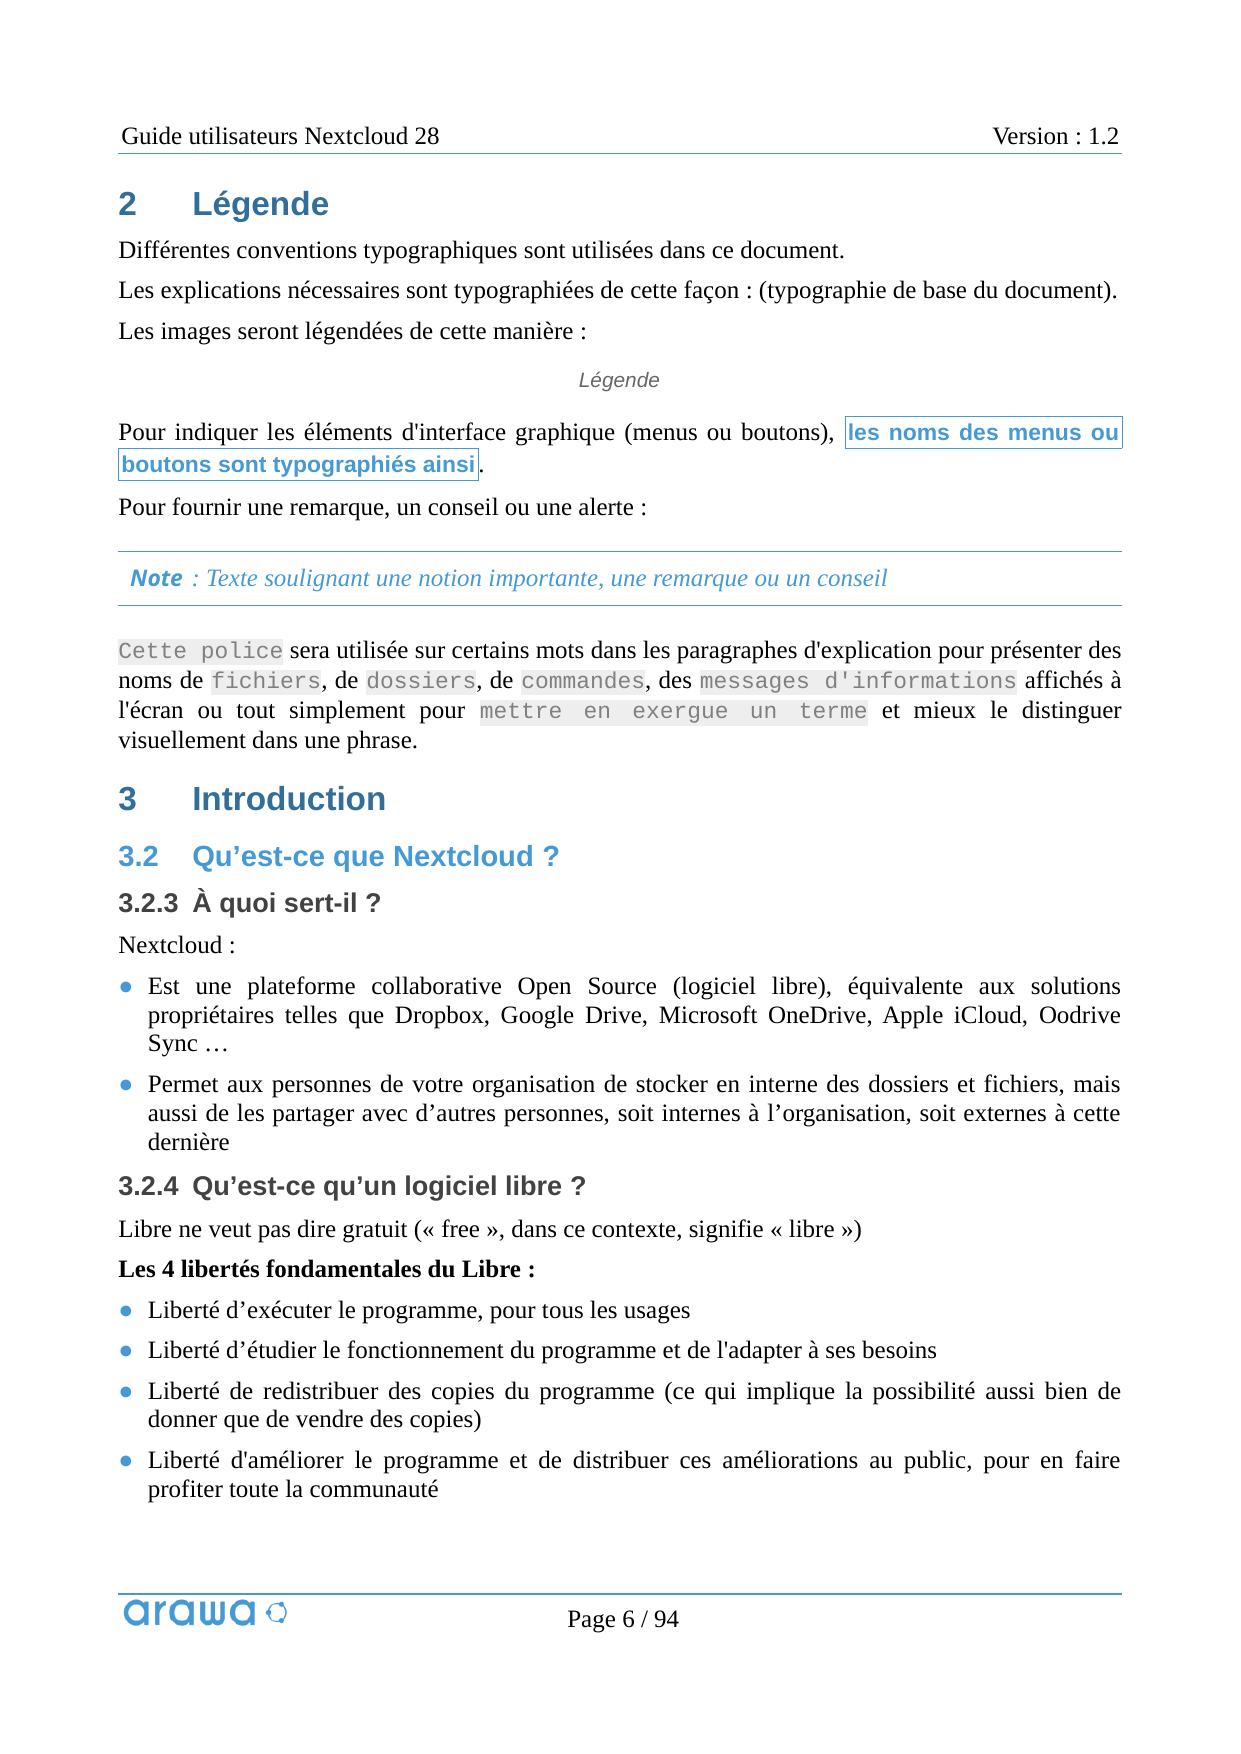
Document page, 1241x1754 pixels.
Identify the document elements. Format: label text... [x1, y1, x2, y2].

subtitle Qu’est-ce que Nextcloud ? [118, 839, 1122, 872]
text Les explications nécessaires sont typographiées de cette façon : (typographie de base du document). [118, 275, 1122, 304]
text Pour fournir une remarque, un conseil ou une alerte : [118, 492, 1122, 521]
text Cette police sera utilisée sur certains mots dans les paragraphes d'explication pour présenter des noms de fichiers, de dossiers, de commandes, des messages d'informations affichés à l'écran ou tout simplement pour mettre en exergue un terme et mieux le distinguer visuellement dans une phrase. [118, 635, 1122, 754]
list Liberté d’étudier le fonctionnement du programme et de l'adapter à ses besoins [118, 1335, 1122, 1364]
list Liberté d'améliorer le programme et de distribuer ces améliorations au public, pour en faire profiter toute la communauté [118, 1445, 1122, 1502]
text Différentes conventions typographiques sont utilisées dans ce document. [118, 235, 1122, 263]
text Les 4 libertés fondamentales du Libre : [118, 1254, 1122, 1283]
subtitle À quoi sert-il ? [118, 887, 1122, 918]
list Permet aux personnes de votre organisation de stocker en interne des dossiers et fichiers, mais aussi de les partager avec d’autres personnes, soit internes à l’organisation, soit externes à cette dernière [118, 1069, 1122, 1155]
subtitle Introduction [118, 779, 1122, 818]
text Pour indiquer les éléments d'interface graphique (menus ou boutons), les noms des menus ou boutons sont typographiés ainsi. [118, 416, 1122, 481]
text Légende [118, 368, 1122, 392]
text Libre ne veut pas dire gratuit (« free », dans ce contexte, signifie « libre ») [118, 1214, 1122, 1242]
text Les images seront légendées de cette manière : [118, 316, 1122, 344]
subtitle Qu’est-ce qu’un logiciel libre ? [118, 1170, 1122, 1201]
text Note : Texte soulignant une notion importante, une remarque ou un conseil [118, 552, 1122, 605]
subtitle Légende [118, 184, 1122, 222]
list Est une plateforme collaborative Open Source (logiciel libre), équivalente aux solutions propriétaires telles que Dropbox, Google Drive, Microsoft OneDrive, Apple iCloud, Oodrive Sync … [118, 971, 1122, 1057]
list Liberté d’exécuter le programme, pour tous les usages [118, 1295, 1122, 1323]
text Nextcloud : [118, 931, 1122, 959]
list Liberté de redistribuer des copies du programme (ce qui implique la possibilité aussi bien de donner que de vendre des copies) [118, 1376, 1122, 1433]
picture [121, 1597, 290, 1628]
